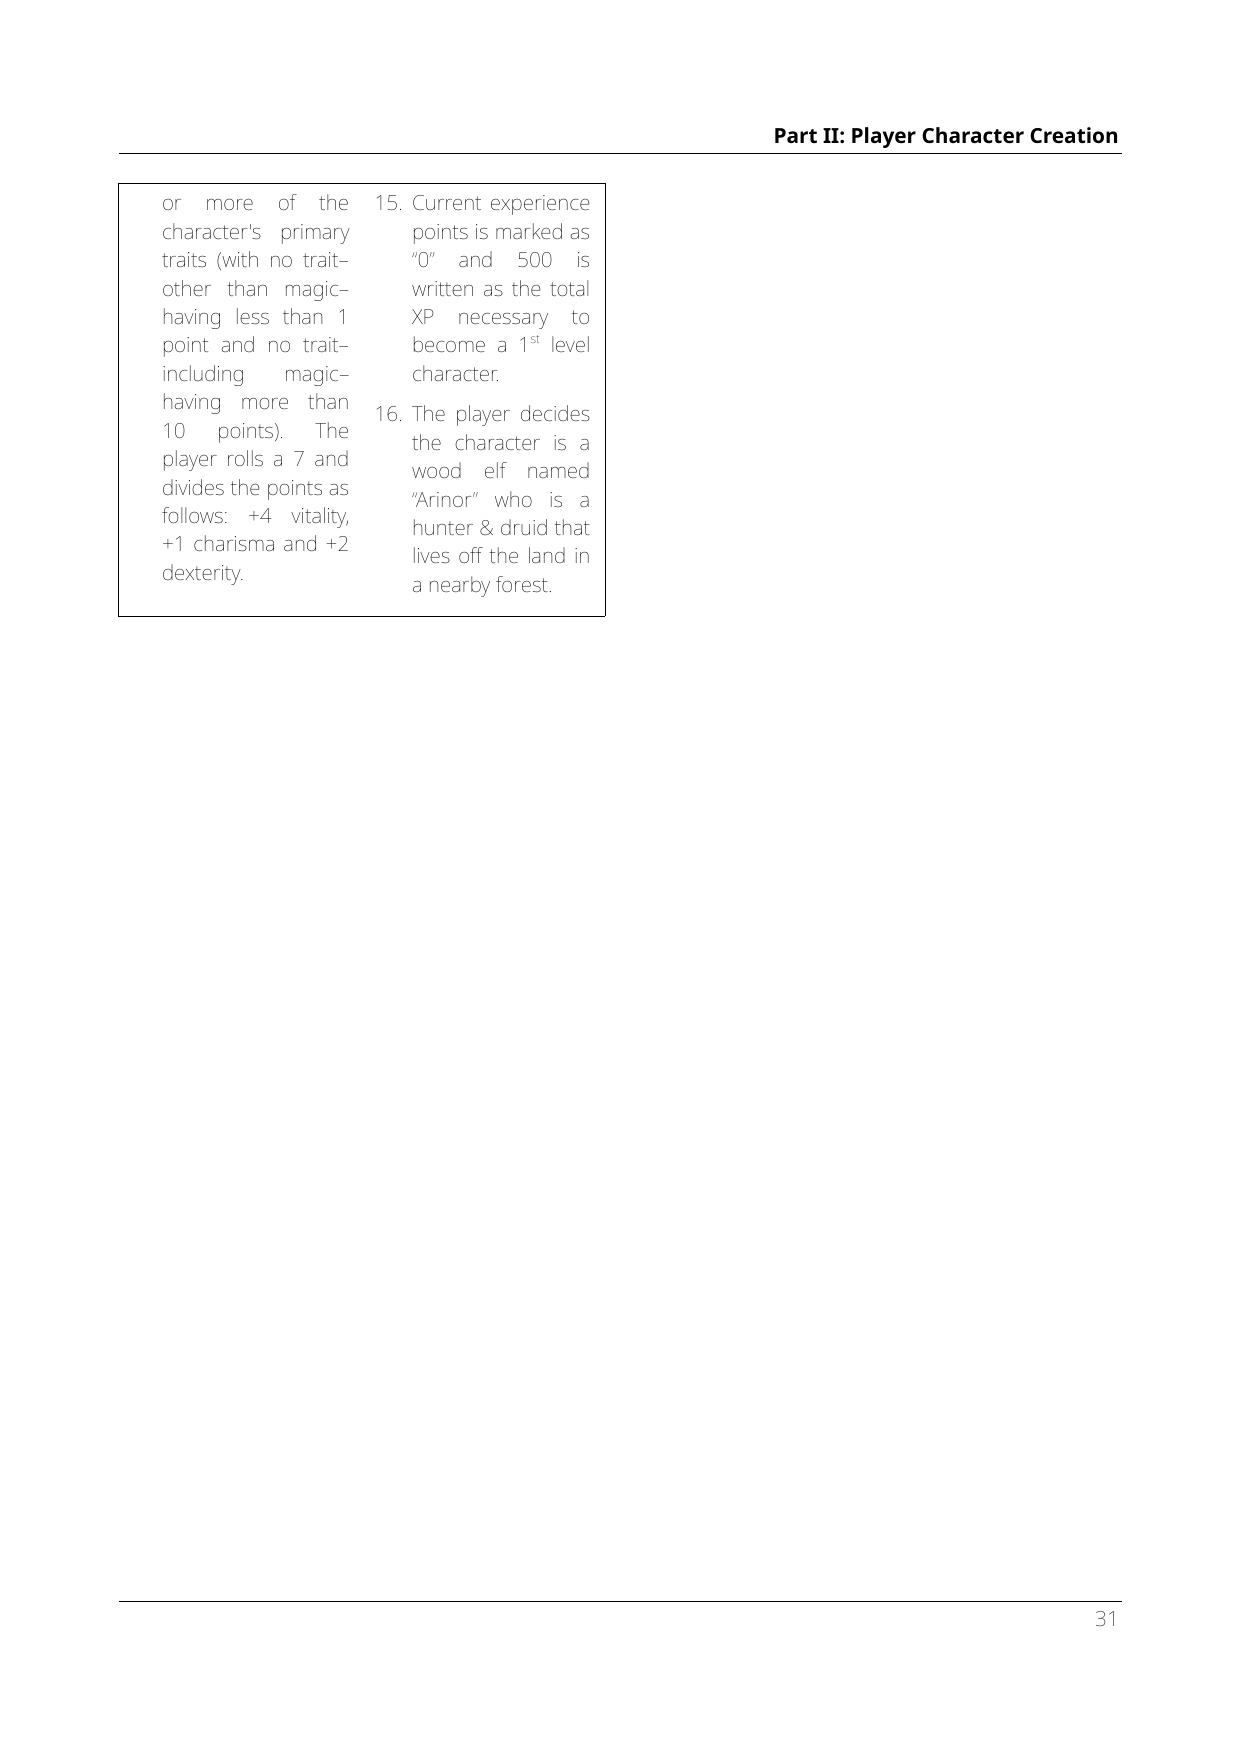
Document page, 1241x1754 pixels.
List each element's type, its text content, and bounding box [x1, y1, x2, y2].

table_cell [596, 184, 605, 616]
table_cell The player chooses the “scout” and “arcanist” archetypes to be dual-arched by halving all of each archetype's benefits & detriments; then adding the two archetypes together. The player notes the pros and cons due to the chosen dual-arch: STRENGTH – 2 PERCEPTION – 5 INTELLIGENCE – 6 DEXTERITY – 2 CHARISMA – 2 VITALITY – 0 MAGIC – 3 The character may use 5 feats, has +2 skill points for intelligence-based skill tests, gains an additional 1d6-1 HP for each level promotion, suffers -1 stamina point and may move up to 7 spaces during tactical time. The “Elf” race is chosen for the character. The player notes the pros and cons of this race: BONUSES – +3 skill points for dexterity-based skill tests, +2 language points for the dwarf language and +2 language points for the hobgoblin language. DETERIMENTS – -2 skill points for strength-based skill tests. The player decides to choose the “alertness” focus available to the elf race, then notes the bonuses of that focus: +2 perception (for a total of perception 7), +1 charisma (for a total of charisma 3), +1 skill point for perception-based skill tests, +2 language points for a language of the player's choice (the player choses “elf”) and +2 reflex. The player writes down 5 feats available to the elf race: magic resistance, heat vision, improved listen, sprint and illusion resistance. The player rolls 2d6 to determine how many extra character points can be assigned to one or more of the character's primary traits (with no trait–other than magic–having less than 1 point and no trait–including magic–having more than 10 points). The player rolls a 7 and divides the points as follows: +4 vitality, +1 charisma and +2 dexterity. [119, 184, 355, 616]
table_cell [355, 184, 368, 616]
table_cell The player notes that due to the character's strength trait having a value of 2, the character suffers -5% XP every time they would gain XP. The player determines the numbers for four of the secondary traits: health points 4, stamina points 3 (1 point is lost due to the chosen archetype's detriment), +6 skill points (the player places +3 in strength skills, +2 in intelligence skills and +1 in dexterity skills; for a total of 6) and +6 language points (the player places +2 in the elf language, +1 in the dwarf language and +3 in the common language). The player writes down their character's three save numbers: fortitude 4 (the same as vitality), reflex 6 (the same as dexterity with a +2 from the alertness focus) and will 6 (the same as intelligence). Because the character has magic 3, the player chooses three mana types: 3 green mana. The player rolls 2d6+3 to determine the number of silver coins (sc) with which to buy equipment. The player rolls a 7, giving their character 10 silver coins (7 + 3 = 10). The player decides to “buy” the following list of equipment: common belt (1 cc), cloak (5 cc), long coat (70 cc), linen shirt (5 cc), boots (2 sc), utility gloves (6 cc), wool trousers (2 sc), recurve bow (1 sc), arrows x 20 (50 cc), short sword (1 sc), leather garment (1 sc), apples x 2 (8 cc), bush berries (3 cc), backpack (20 cc), sack (1 cc), pemmican (50 cc), bandages (50 cc), fishing pole & tackle (10 cc), hemp rope (10 cc) and a mess kit (2 cc). The character has 10 copper coins remaining. A leather garment has a toughness of 1. The player adds this number to their character's dexterity 4 to get a defense of 5 (1 + 4 = 5). A recurve bow has a damage of 2. The player adds this number to their character's perception 7 to get a range attack of 9 (2 + 7 = 9). Current experience points is marked as “0” and 500 is written as the total XP necessary to become a 1st level character. The player decides the character is a wood elf named “Arinor” who is a hunter & druid that lives off the land in a nearby forest. [369, 184, 596, 616]
